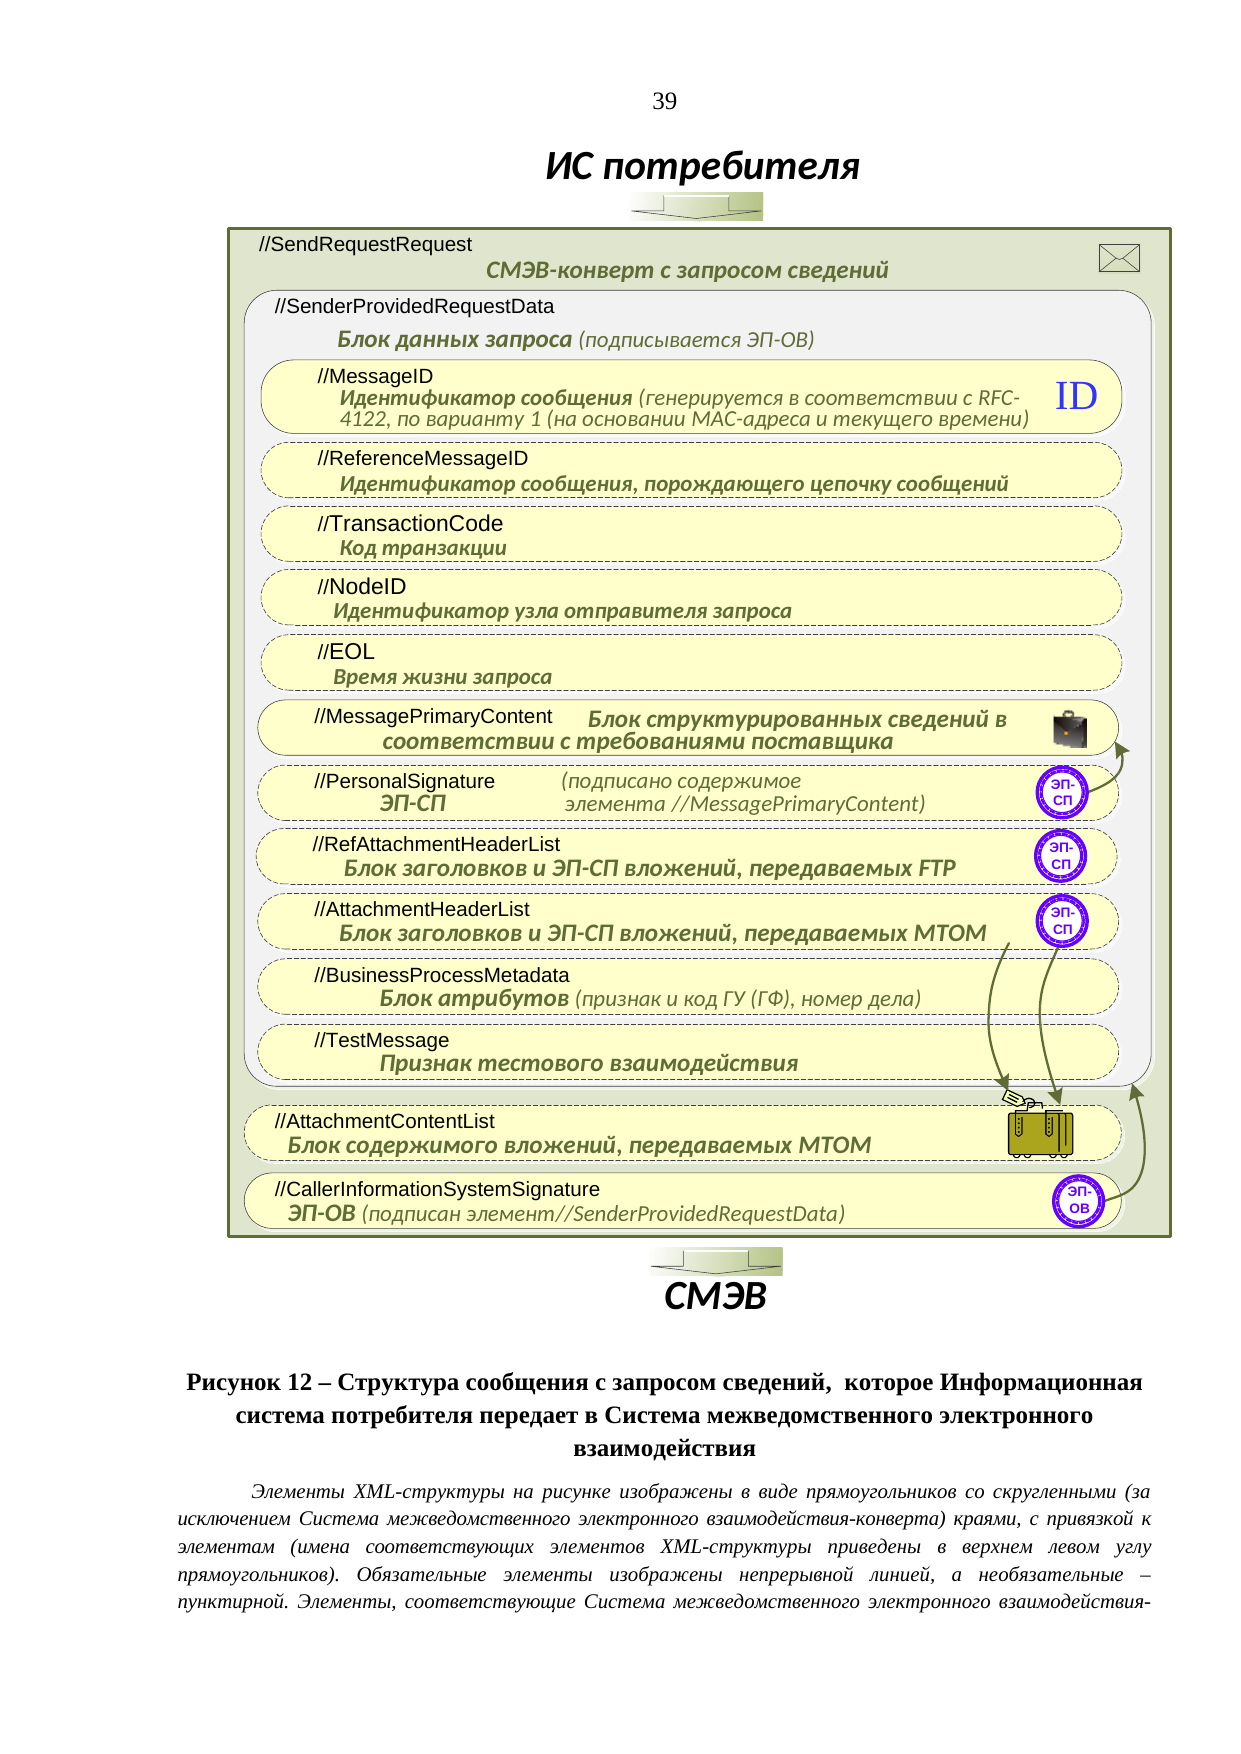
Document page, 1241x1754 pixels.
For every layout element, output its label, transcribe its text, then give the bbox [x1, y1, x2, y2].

text Элементы XML-структуры на рисунке изображены в виде прямоугольников со скругленными (за исключением Система межведомственного электронного взаимодействия-конверта) краями, с привязкой к элементам (имена соответствующих элементов XML-структуры приведены в верхнем левом углу прямоугольников). Обязательные элементы изображены непрерывной линией, а необязательные – пунктирной. Элементы, соответствующие Система межведомственного электронного взаимодействия- [177, 1479, 1152, 1613]
text Рисунок 12 – Структура сообщения с запросом сведений, которое Информационная система потребителя передает в Система межведомственного электронного взаимодействия [177, 118, 1152, 1462]
